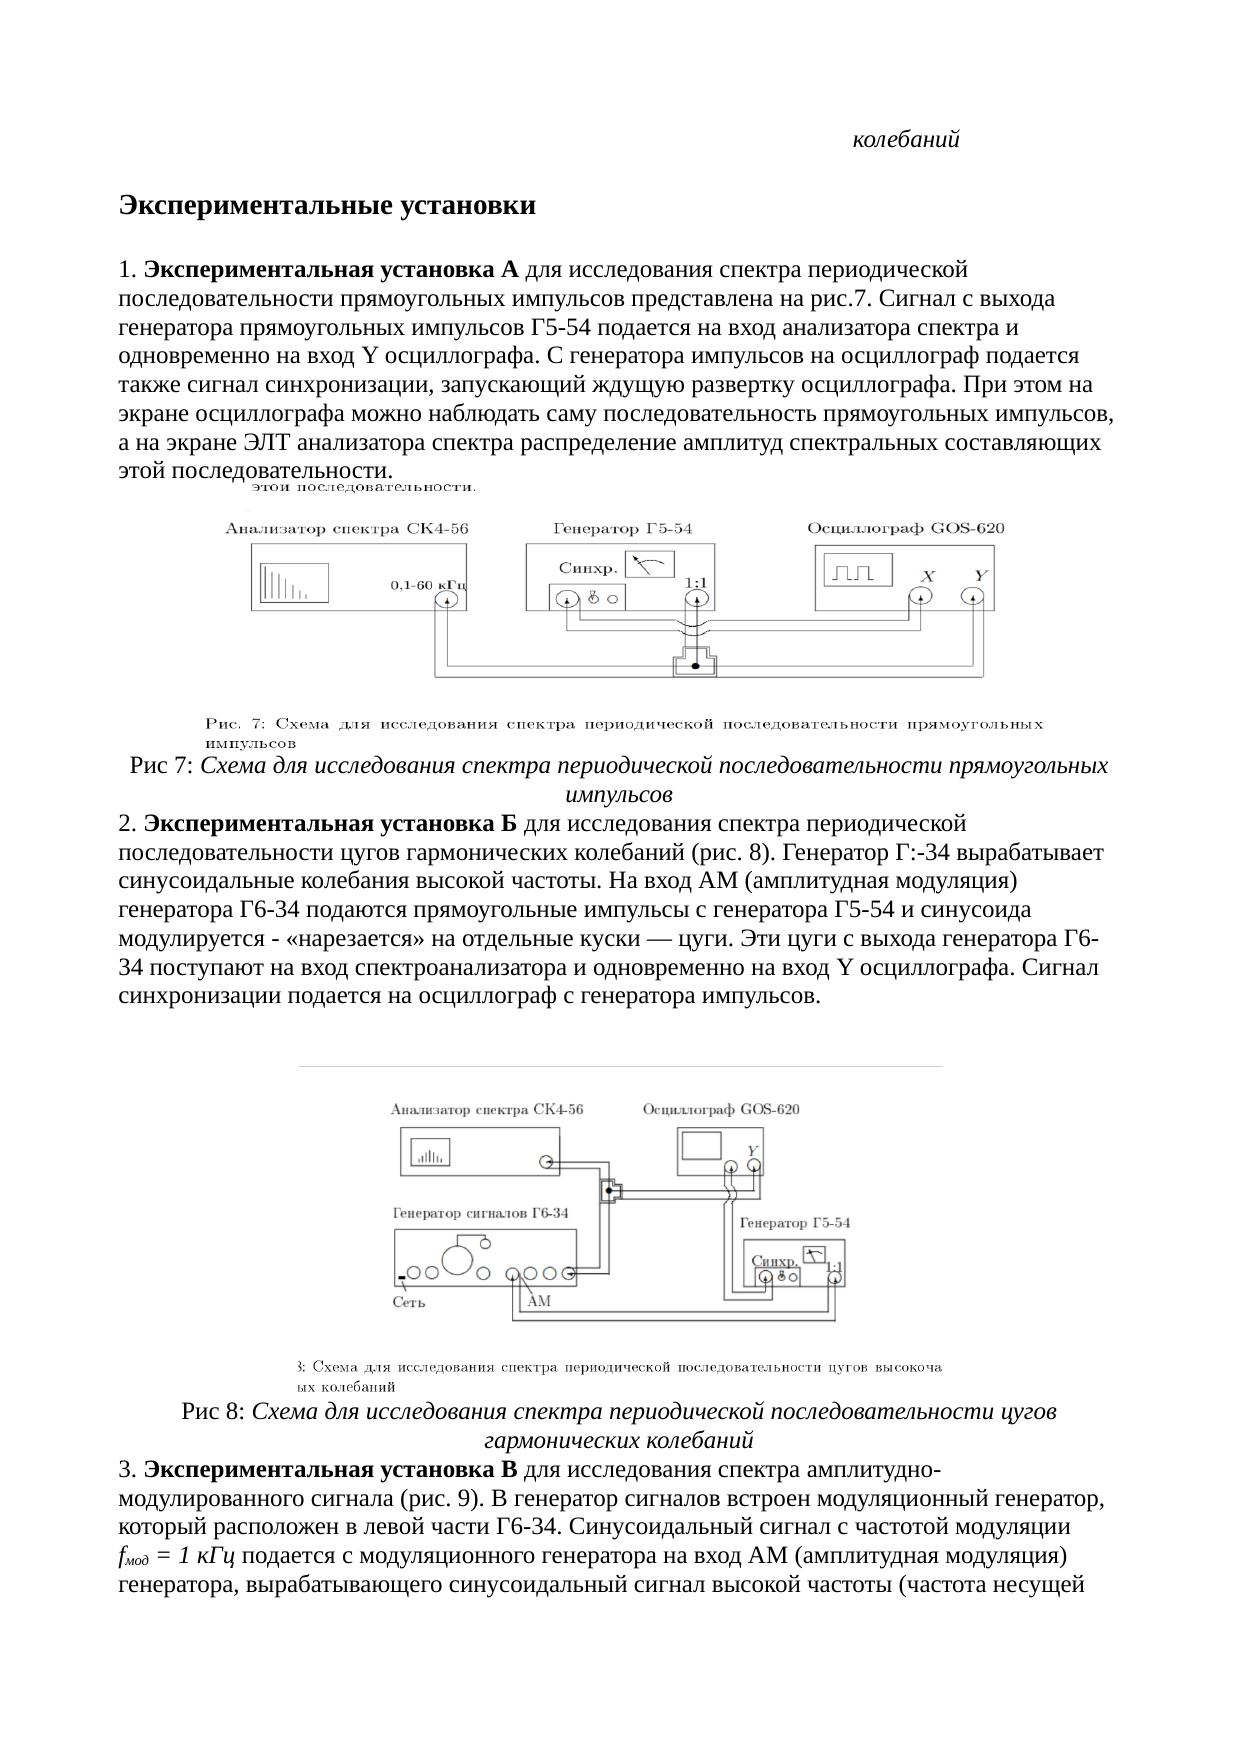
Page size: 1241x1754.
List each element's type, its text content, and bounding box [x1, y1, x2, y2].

text fмод = 1 кГц подается с модуляционного генератора на вход АМ (амплитудная модуляция) генератора, вырабатывающего синусоидальный сигнал высокой частоты (частота несущей [118, 1540, 1122, 1598]
table_header [24, 118, 621, 158]
text 1. Экспериментальная установка А для исследования спектра периодической последовательности прямоугольных импульсов представлена на рис.7. Сигнал с выхода генератора прямоугольных импульсов Г5-54 подается на вход анализатора спектра и одновременно на вход Y осциллографа. С генератора импульсов на осциллограф подается также сигнал синхронизации, запускающий ждущую развертку осциллографа. При этом на экране осциллографа можно наблюдать саму последовательность прямоугольных импульсов, а на экране ЭЛТ анализатора спектра распределение амплитуд спектральных составляющих этой последовательности. [118, 254, 1122, 484]
table_header колебаний [621, 118, 1194, 158]
text Рис 7: Схема для исследования спектра периодической последовательности прямоугольных импульсов [118, 751, 1122, 808]
picture [151, 484, 1089, 751]
text 2. Экспериментальная установка Б для исследования спектра периодической последовательности цугов гармонических колебаний (рис. 8). Генератор Г:-34 вырабатывает синусоидальные колебания высокой частоты. На вход АМ (амплитудная модуляция) генератора Г6-34 подаются прямоугольные импульсы с генератора Г5-54 и синусоида модулируется - «нарезается» на отдельные куски — цуги. Эти цуги с выхода генератора Г6-34 поступают на вход спектроанализатора и одновременно на вход Y осциллографа. Сигнал синхронизации подается на осциллограф с генератора импульсов. [118, 808, 1122, 1009]
text Рис 8: Схема для исследования спектра периодической последовательности цугов гармонических колебаний [118, 1396, 1122, 1454]
text 3. Экспериментальная установка В для исследования спектра амплитудно-модулированного сигнала (рис. 9). В генератор сигналов встроен модуляционный генератор, который расположен в левой части Г6-34. Синусоидальный сигнал с частотой модуляции [118, 1454, 1122, 1540]
text Экспериментальные установки [118, 187, 1122, 221]
picture [298, 1066, 943, 1397]
